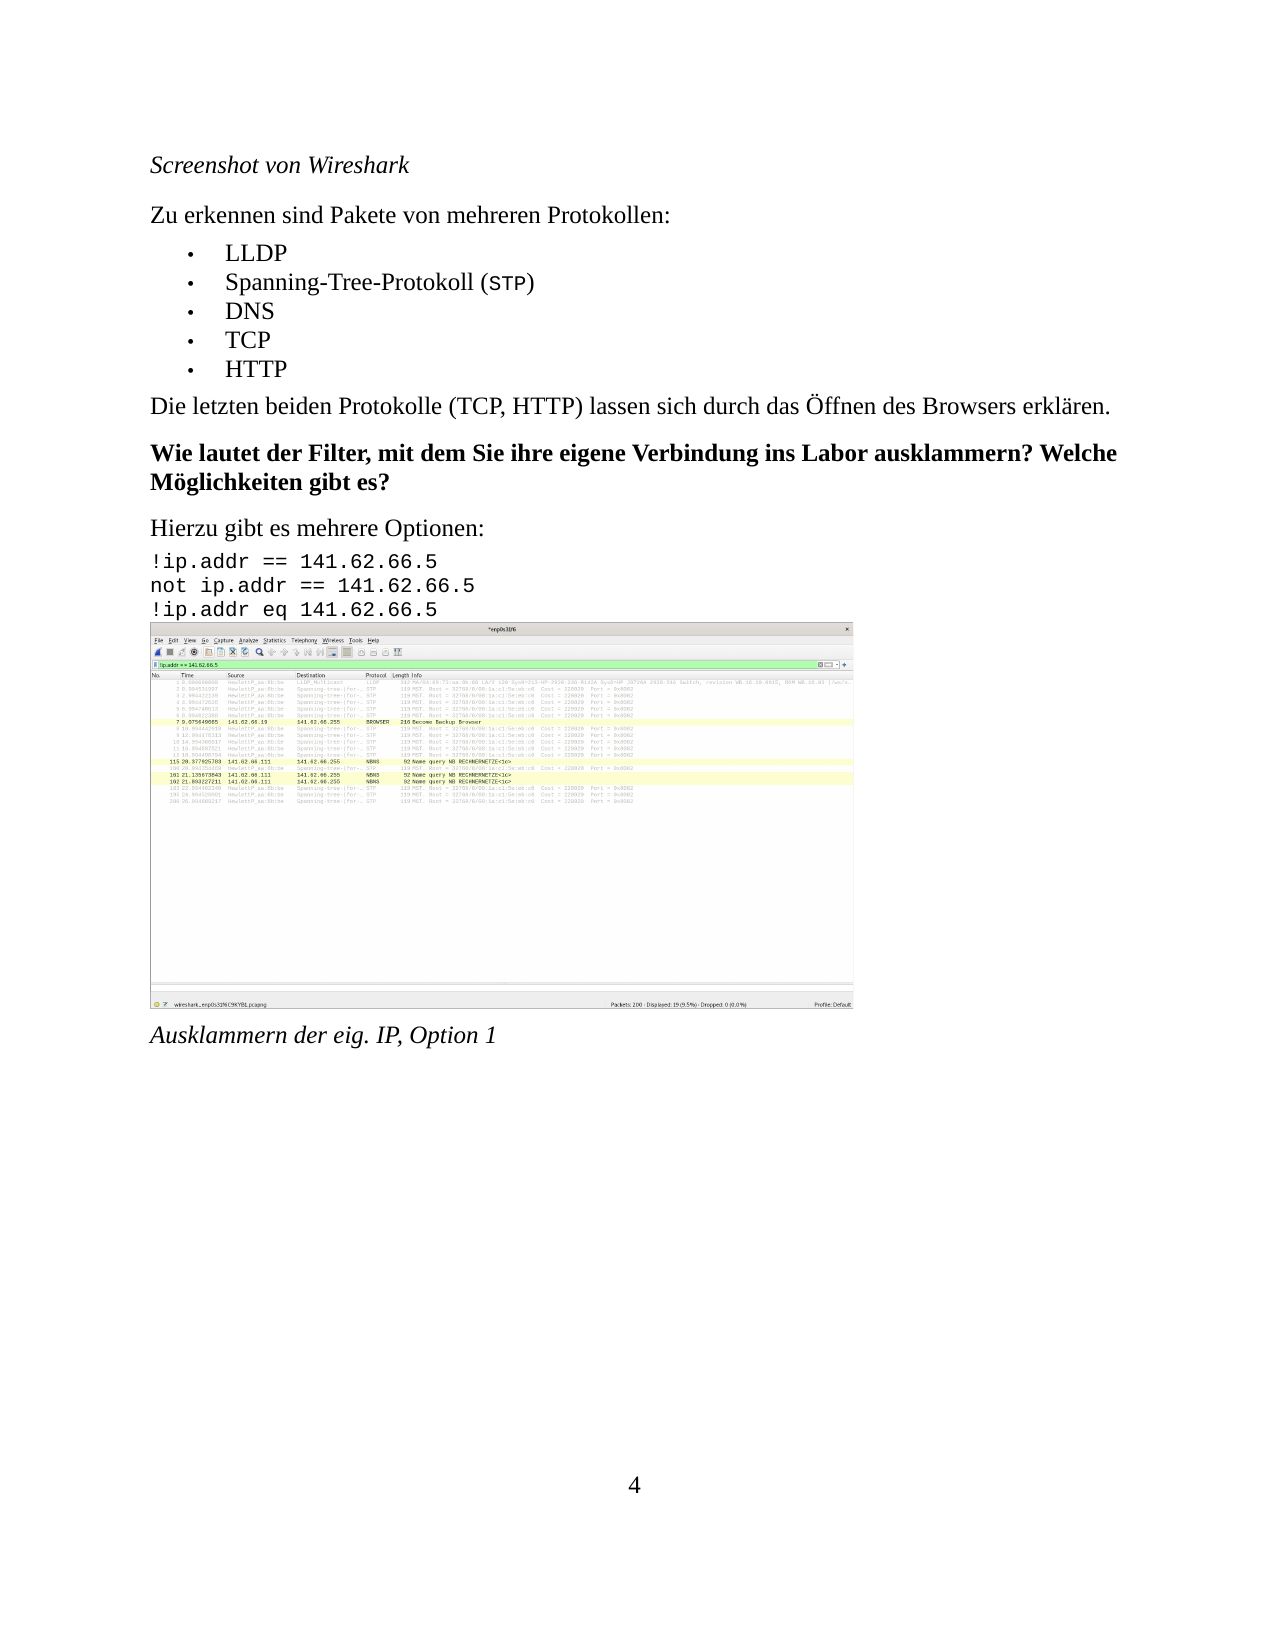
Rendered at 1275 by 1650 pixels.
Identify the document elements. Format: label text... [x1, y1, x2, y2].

text Screenshot von Wireshark [150, 150, 1125, 179]
text !ip.addr == 141.62.66.5 [150, 551, 1125, 575]
list LLDP [187, 238, 1125, 267]
text Die letzten beiden Protokolle (TCP, HTTP) lassen sich durch das Öffnen des Browsers erklären. [150, 391, 1125, 420]
list HTTP [187, 354, 1125, 382]
text not ip.addr == 141.62.66.5 [150, 575, 1125, 598]
list Spanning-Tree-Protokoll (STP) [187, 267, 1125, 296]
picture [150, 622, 854, 1009]
text Ausklammern der eig. IP, Option 1 [150, 1021, 1125, 1049]
text Hierzu gibt es mehrere Optionen: [150, 513, 1125, 542]
text !ip.addr eq 141.62.66.5 [150, 598, 1125, 622]
text Wie lautet der Filter, mit dem Sie ihre eigene Verbindung ins Labor ausklammern? Welche Möglichkeiten gibt es? [150, 438, 1125, 496]
list TCP [187, 325, 1125, 354]
text Zu erkennen sind Pakete von mehreren Protokollen: [150, 200, 1125, 229]
list DNS [187, 296, 1125, 325]
